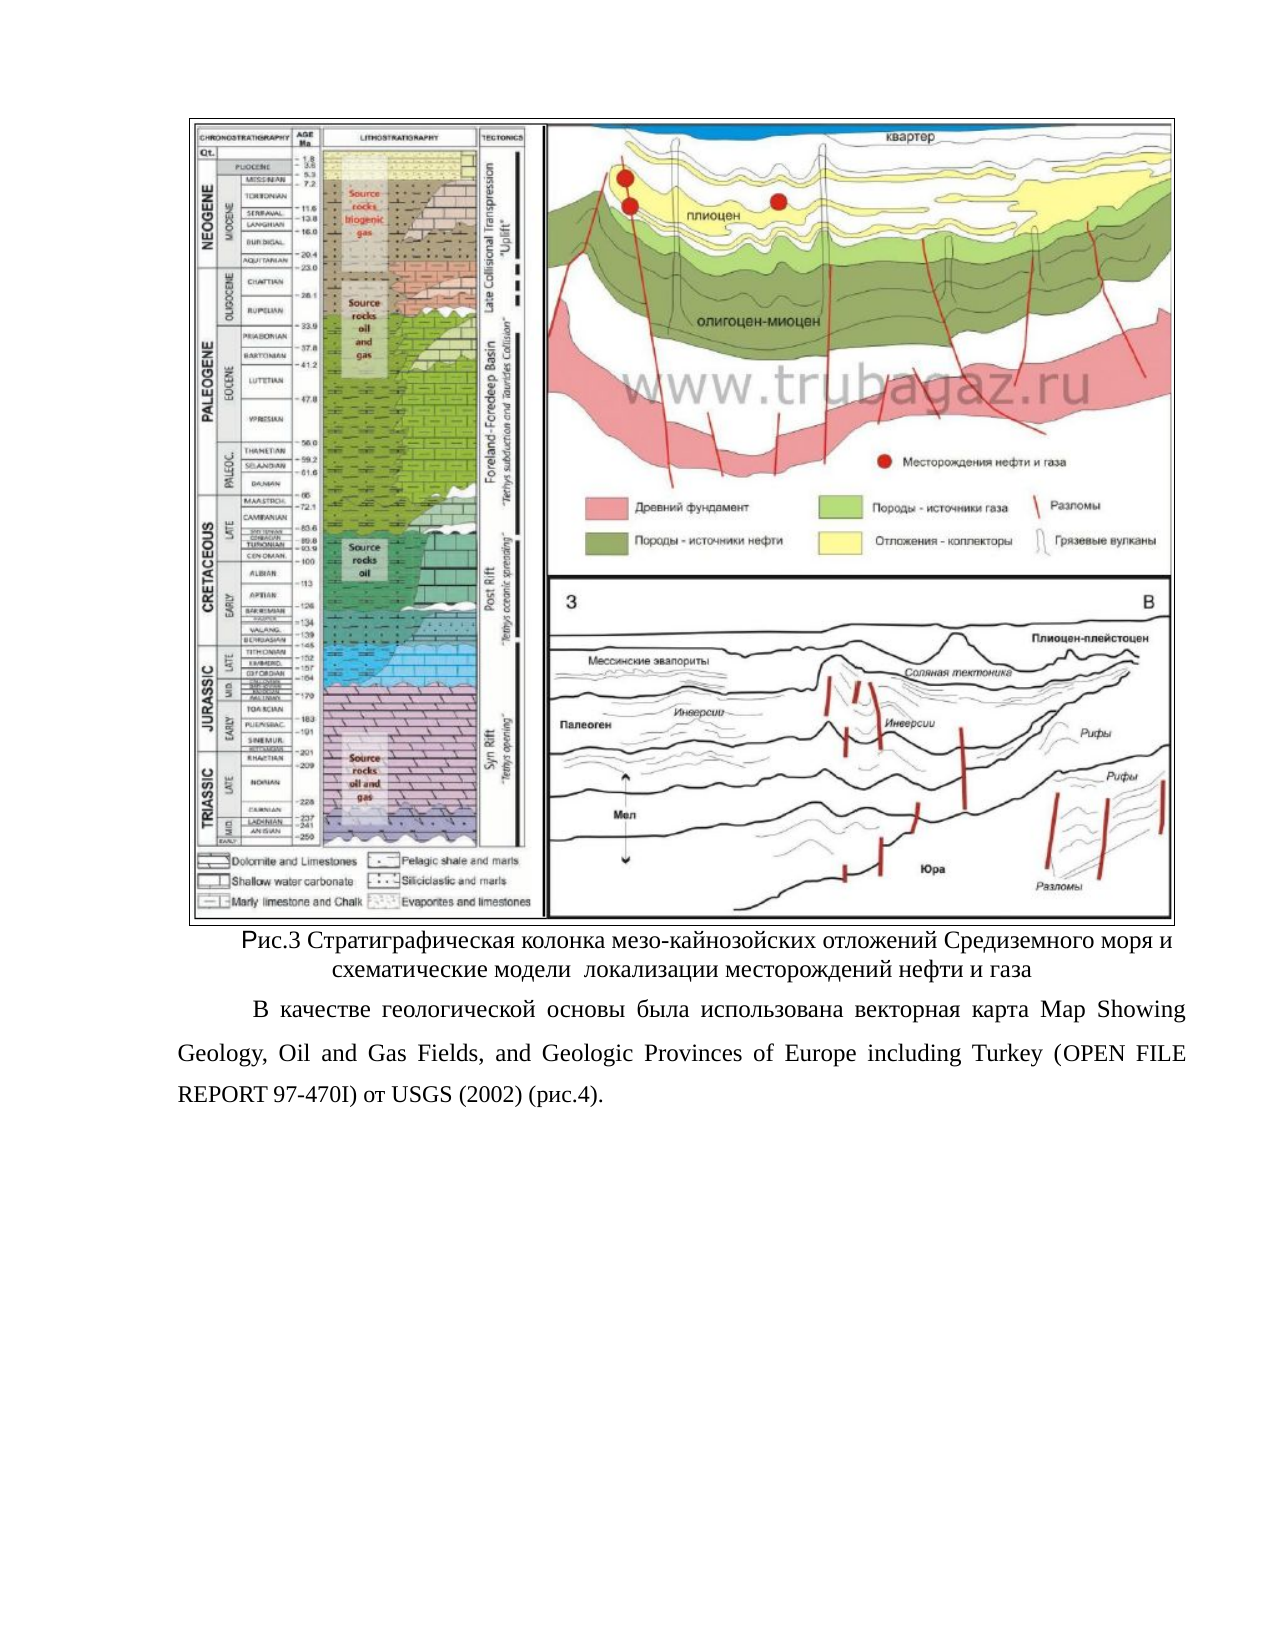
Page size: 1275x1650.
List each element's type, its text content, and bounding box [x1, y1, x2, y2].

text В качестве геологической основы была использована векторная карта Map Showing Geology, Oil and Gas Fields, and Geologic Provinces of Europe including Turkey (OPEN FILE REPORT 97-470I) от USGS (2002) (рис.4). [177, 994, 1186, 1108]
text Рис.3 Стратиграфическая колонка мезо-кайнозойских отложений Средиземного моря и схематические модели локализации месторождений нефти и газа [177, 118, 1186, 983]
picture [192, 121, 1172, 923]
